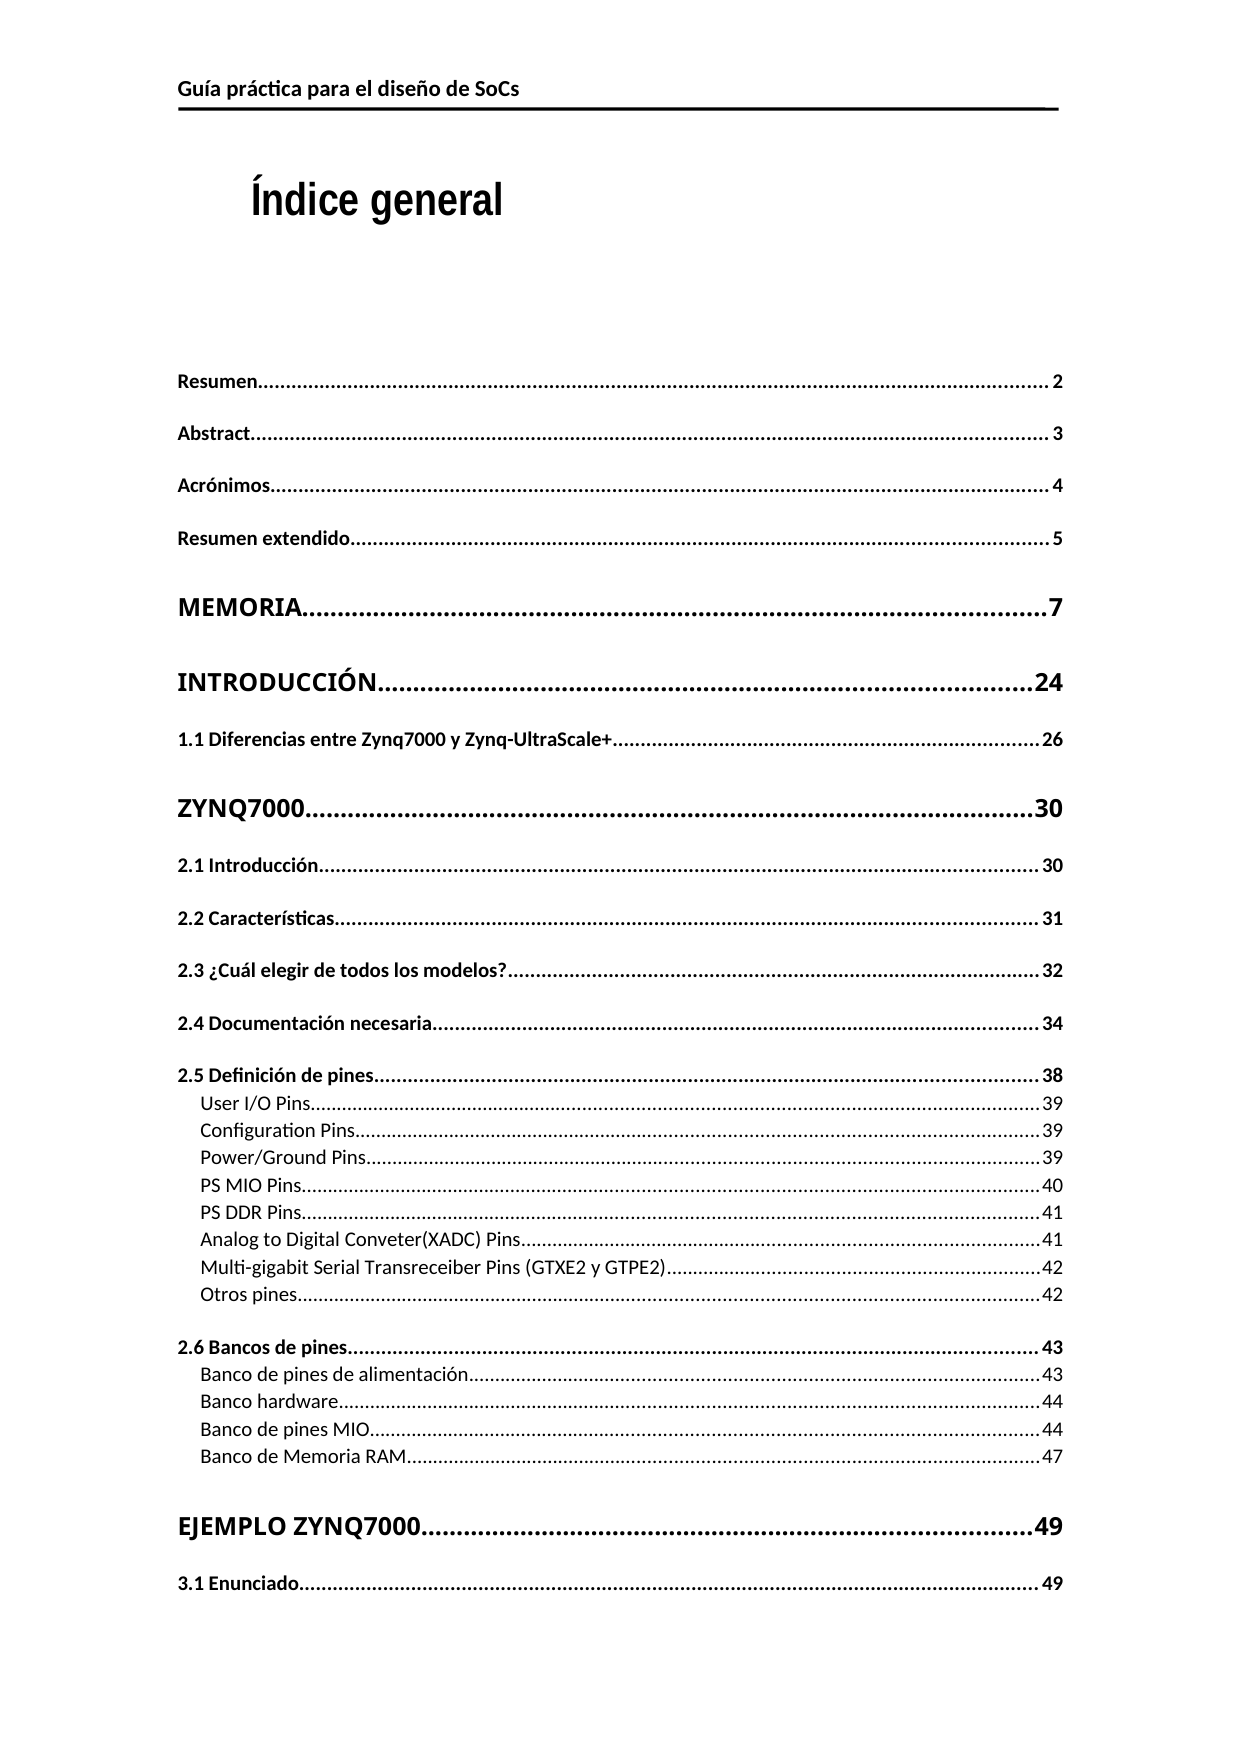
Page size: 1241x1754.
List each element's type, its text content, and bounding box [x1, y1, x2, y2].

text Power/Ground Pins 39 [200, 1144, 1063, 1170]
text 2.1 Introducción 30 [177, 853, 1063, 878]
text PS MIO Pins 40 [200, 1172, 1063, 1197]
text PS DDR Pins 41 [200, 1199, 1063, 1225]
text Banco hardware 44 [200, 1389, 1063, 1414]
text Zynq7000 30 [177, 791, 1063, 825]
text 2.5 Definición de pines 38 [177, 1062, 1063, 1088]
text Banco de Memoria RAM 47 [200, 1443, 1063, 1469]
text Ejemplo Zynq7000 49 [177, 1508, 1063, 1542]
text User I/O Pins 39 [200, 1090, 1063, 1115]
text 2.4 Documentación necesaria 34 [177, 1010, 1063, 1035]
text Resumen extendido 5 [177, 525, 1063, 551]
text Multi-gigabit Serial Transreceiber Pins (GTXE2 y GTPE2) 42 [200, 1254, 1063, 1279]
text Resumen 2 [177, 368, 1063, 393]
text Introducción 24 [177, 664, 1063, 698]
text Abstract 3 [177, 420, 1063, 446]
text 3.1 Enunciado 49 [177, 1570, 1063, 1596]
text Otros pines 42 [200, 1281, 1063, 1307]
text 2.3 ¿Cuál elegir de todos los modelos? 32 [177, 957, 1063, 983]
subtitle Índice general [177, 173, 1063, 339]
text Memoria 7 [177, 590, 1063, 624]
text Banco de pines de alimentación 43 [200, 1361, 1063, 1387]
text 2.6 Bancos de pines 43 [177, 1334, 1063, 1359]
text 2.2 Características 31 [177, 905, 1063, 931]
text Analog to Digital Conveter(XADC) Pins 41 [200, 1227, 1063, 1252]
text Configuration Pins 39 [200, 1117, 1063, 1142]
text 1.1 Diferencias entre Zynq7000 y Zynq-UltraScale+ 26 [177, 726, 1063, 751]
text Acrónimos 4 [177, 473, 1063, 498]
text Banco de pines MIO 44 [200, 1416, 1063, 1441]
